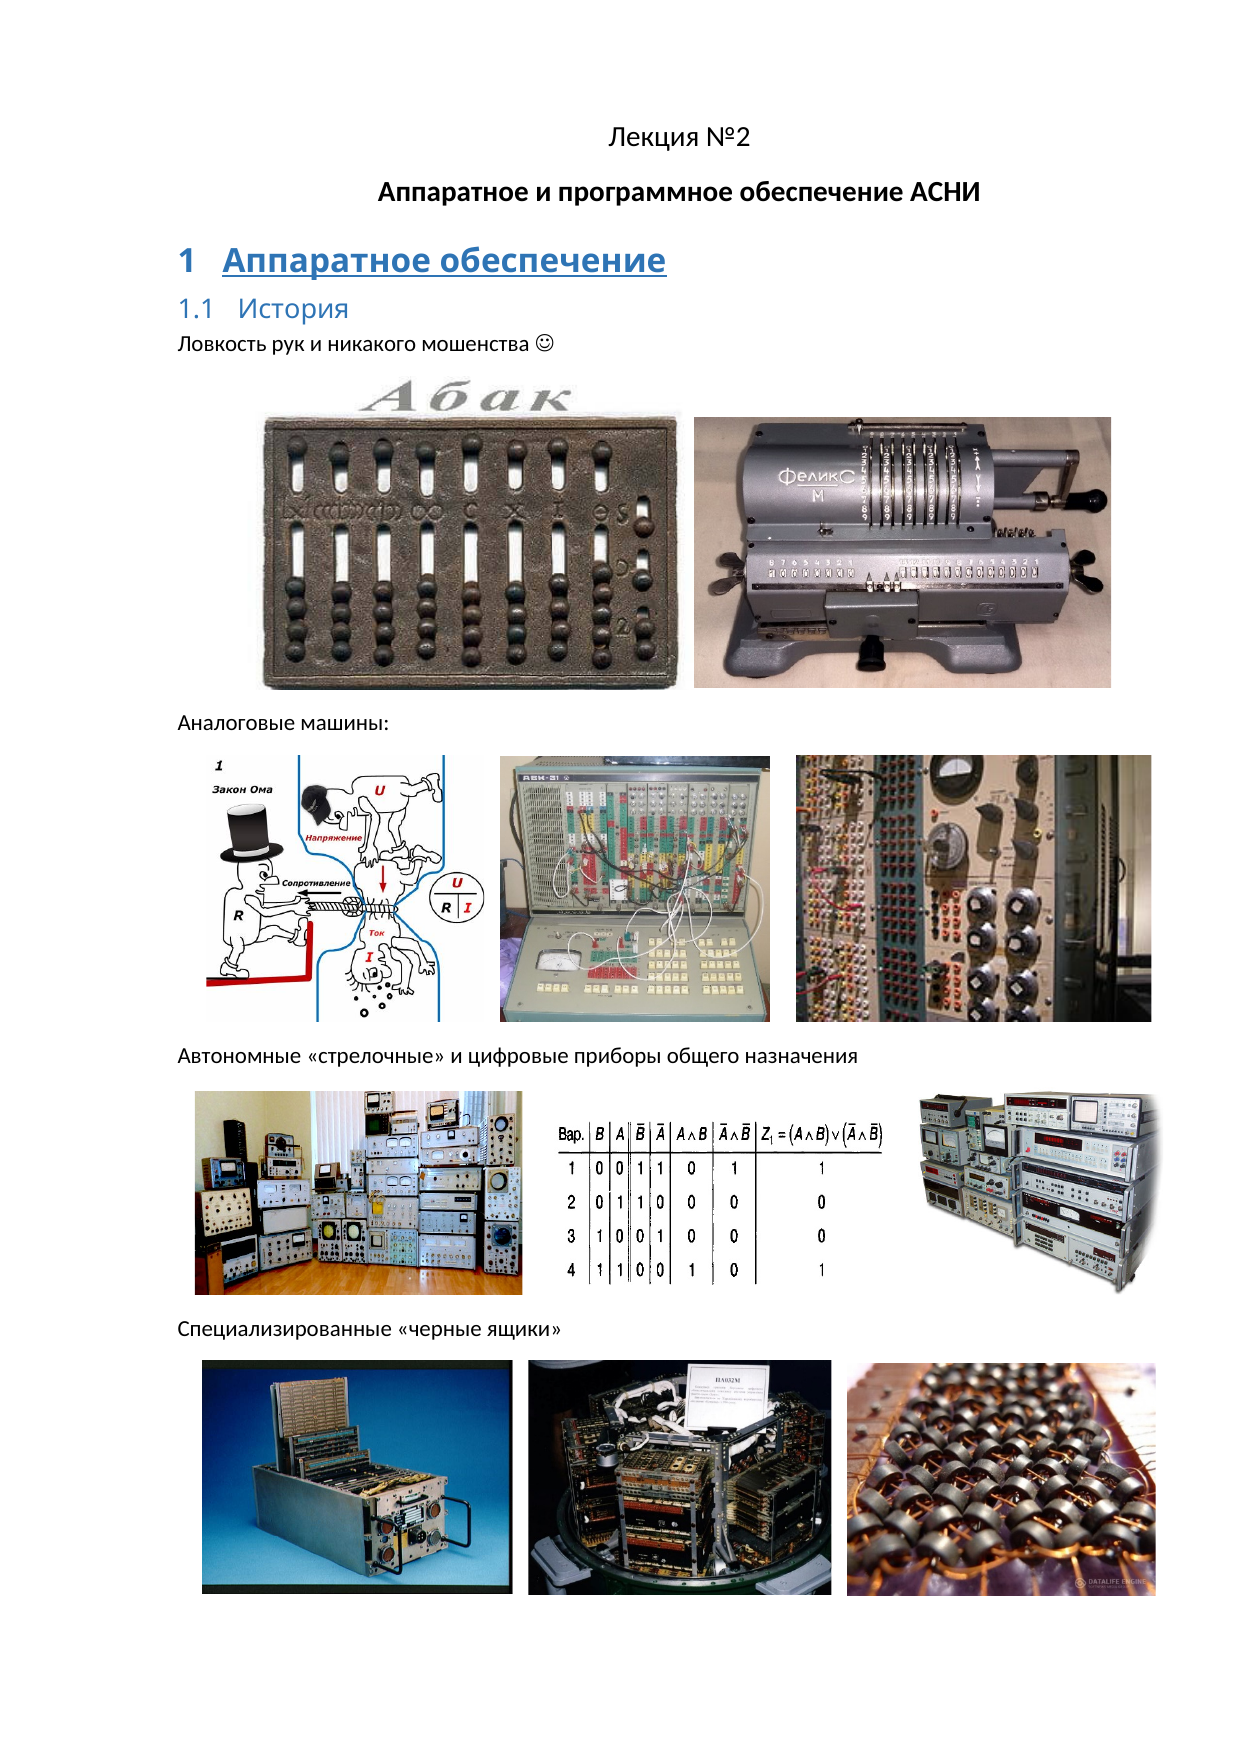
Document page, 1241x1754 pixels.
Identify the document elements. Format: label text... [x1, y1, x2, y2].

picture [194, 1091, 523, 1295]
subtitle Аппаратное обеспечение [177, 237, 1181, 282]
text Аналоговые машины: [177, 708, 1181, 736]
picture [500, 756, 770, 1022]
picture [206, 755, 485, 1022]
text Ловкость рук и никакого мошенства  [177, 329, 1181, 358]
subtitle История [177, 290, 1181, 327]
picture [796, 755, 1152, 1022]
picture [247, 376, 1112, 690]
text Лекция №2 [177, 118, 1181, 154]
text Автономные «стрелочные» и цифровые приборы общего назначения [177, 1041, 1181, 1069]
picture [913, 1087, 1164, 1295]
picture [538, 1104, 897, 1294]
picture [202, 1360, 513, 1594]
picture [847, 1363, 1156, 1596]
text Аппаратное и программное обеспечение АСНИ [177, 173, 1181, 209]
picture [528, 1360, 832, 1595]
text Специализированные «черные ящики» [177, 1314, 1181, 1342]
